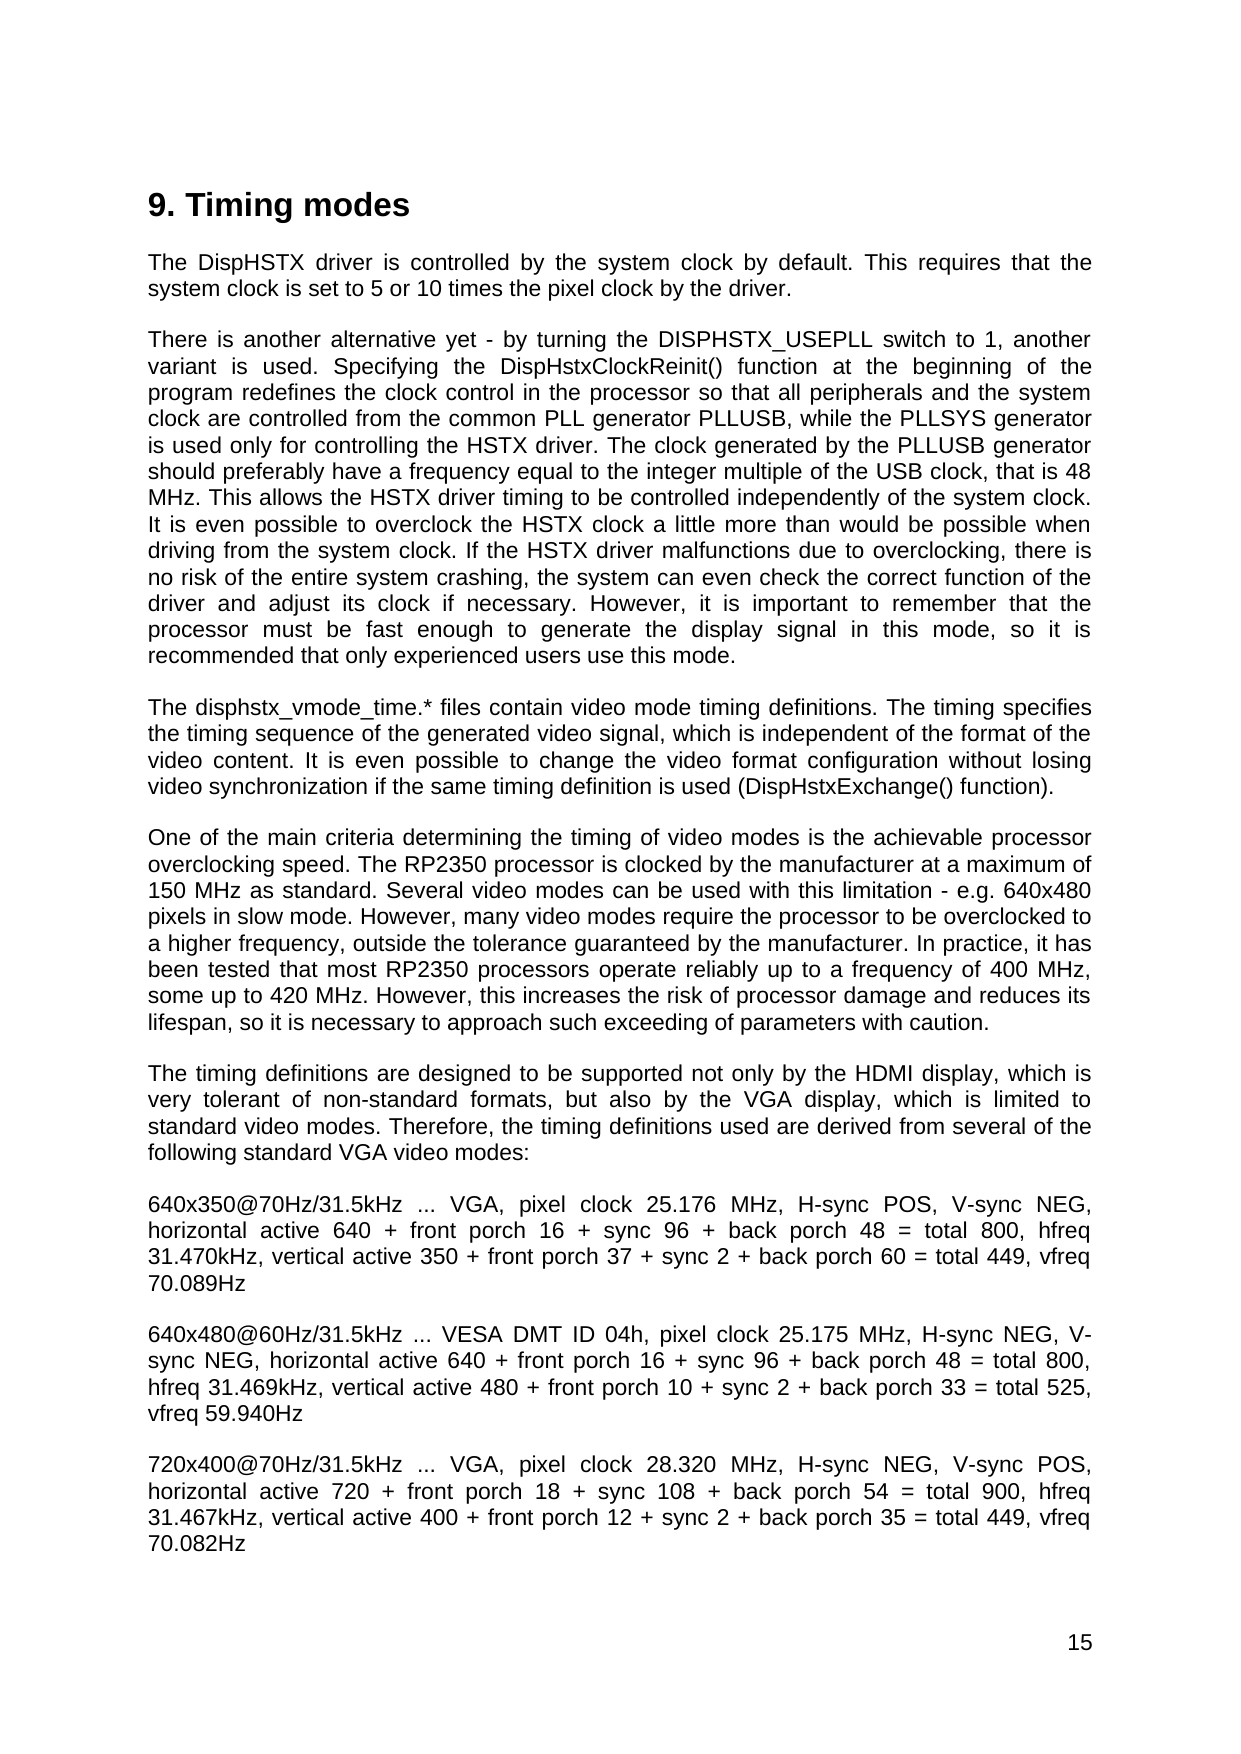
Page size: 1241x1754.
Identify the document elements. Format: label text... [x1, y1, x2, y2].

text One of the main criteria determining the timing of video modes is the achievable processor overclocking speed. The RP2350 processor is clocked by the manufacturer at a maximum of 150 MHz as standard. Several video modes can be used with this limitation - e.g. 640x480 pixels in slow mode. However, many video modes require the processor to be overclocked to a higher frequency, outside the tolerance guaranteed by the manufacturer. In practice, it has been tested that most RP2350 processors operate reliably up to a frequency of 400 MHz, some up to 420 MHz. However, this increases the risk of processor damage and reduces its lifespan, so it is necessary to approach such exceeding of parameters with caution. [148, 824, 1093, 1035]
text The DispHSTX driver is controlled by the system clock by default. This requires that the system clock is set to 5 or 10 times the pixel clock by the driver. [148, 248, 1093, 301]
text 640x480@60Hz/31.5kHz ... VESA DMT ID 04h, pixel clock 25.175 MHz, H-sync NEG, V-sync NEG, horizontal active 640 + front porch 16 + sync 96 + back porch 48 = total 800, hfreq 31.469kHz, vertical active 480 + front porch 10 + sync 2 + back porch 33 = total 525, vfreq 59.940Hz [148, 1321, 1093, 1426]
text 720x400@70Hz/31.5kHz ... VGA, pixel clock 28.320 MHz, H-sync NEG, V-sync POS, horizontal active 720 + front porch 18 + sync 108 + back porch 54 = total 900, hfreq 31.467kHz, vertical active 400 + front porch 12 + sync 2 + back porch 35 = total 449, vfreq 70.082Hz [148, 1451, 1093, 1557]
text There is another alternative yet - by turning the DISPHSTX_USEPLL switch to 1, another variant is used. Specifying the DispHstxClockReinit() function at the beginning of the program redefines the clock control in the processor so that all peripherals and the system clock are controlled from the common PLL generator PLLUSB, while the PLLSYS generator is used only for controlling the HSTX driver. The clock generated by the PLLUSB generator should preferably have a frequency equal to the integer multiple of the USB clock, that is 48 MHz. This allows the HSTX driver timing to be controlled independently of the system clock. It is even possible to overclock the HSTX clock a little more than would be possible when driving from the system clock. If the HSTX driver malfunctions due to overclocking, there is no risk of the entire system crashing, the system can even check the correct function of the driver and adjust its clock if necessary. However, it is important to remember that the processor must be fast enough to generate the display signal in this mode, so it is recommended that only experienced users use this mode. [148, 326, 1093, 669]
subtitle Timing modes [148, 185, 1093, 223]
text The disphstx_vmode_time.* files contain video mode timing definitions. The timing specifies the timing sequence of the generated video signal, which is independent of the format of the video content. It is even possible to change the video format configuration without losing video synchronization if the same timing definition is used (DispHstxExchange() function). [148, 694, 1093, 799]
text The timing definitions are designed to be supported not only by the HDMI display, which is very tolerant of non-standard formats, but also by the VGA display, which is limited to standard video modes. Therefore, the timing definitions used are derived from several of the following standard VGA video modes: [148, 1060, 1093, 1166]
text 640x350@70Hz/31.5kHz ... VGA, pixel clock 25.176 MHz, H-sync POS, V-sync NEG, horizontal active 640 + front porch 16 + sync 96 + back porch 48 = total 800, hfreq 31.470kHz, vertical active 350 + front porch 37 + sync 2 + back porch 60 = total 449, vfreq 70.089Hz [148, 1191, 1093, 1296]
